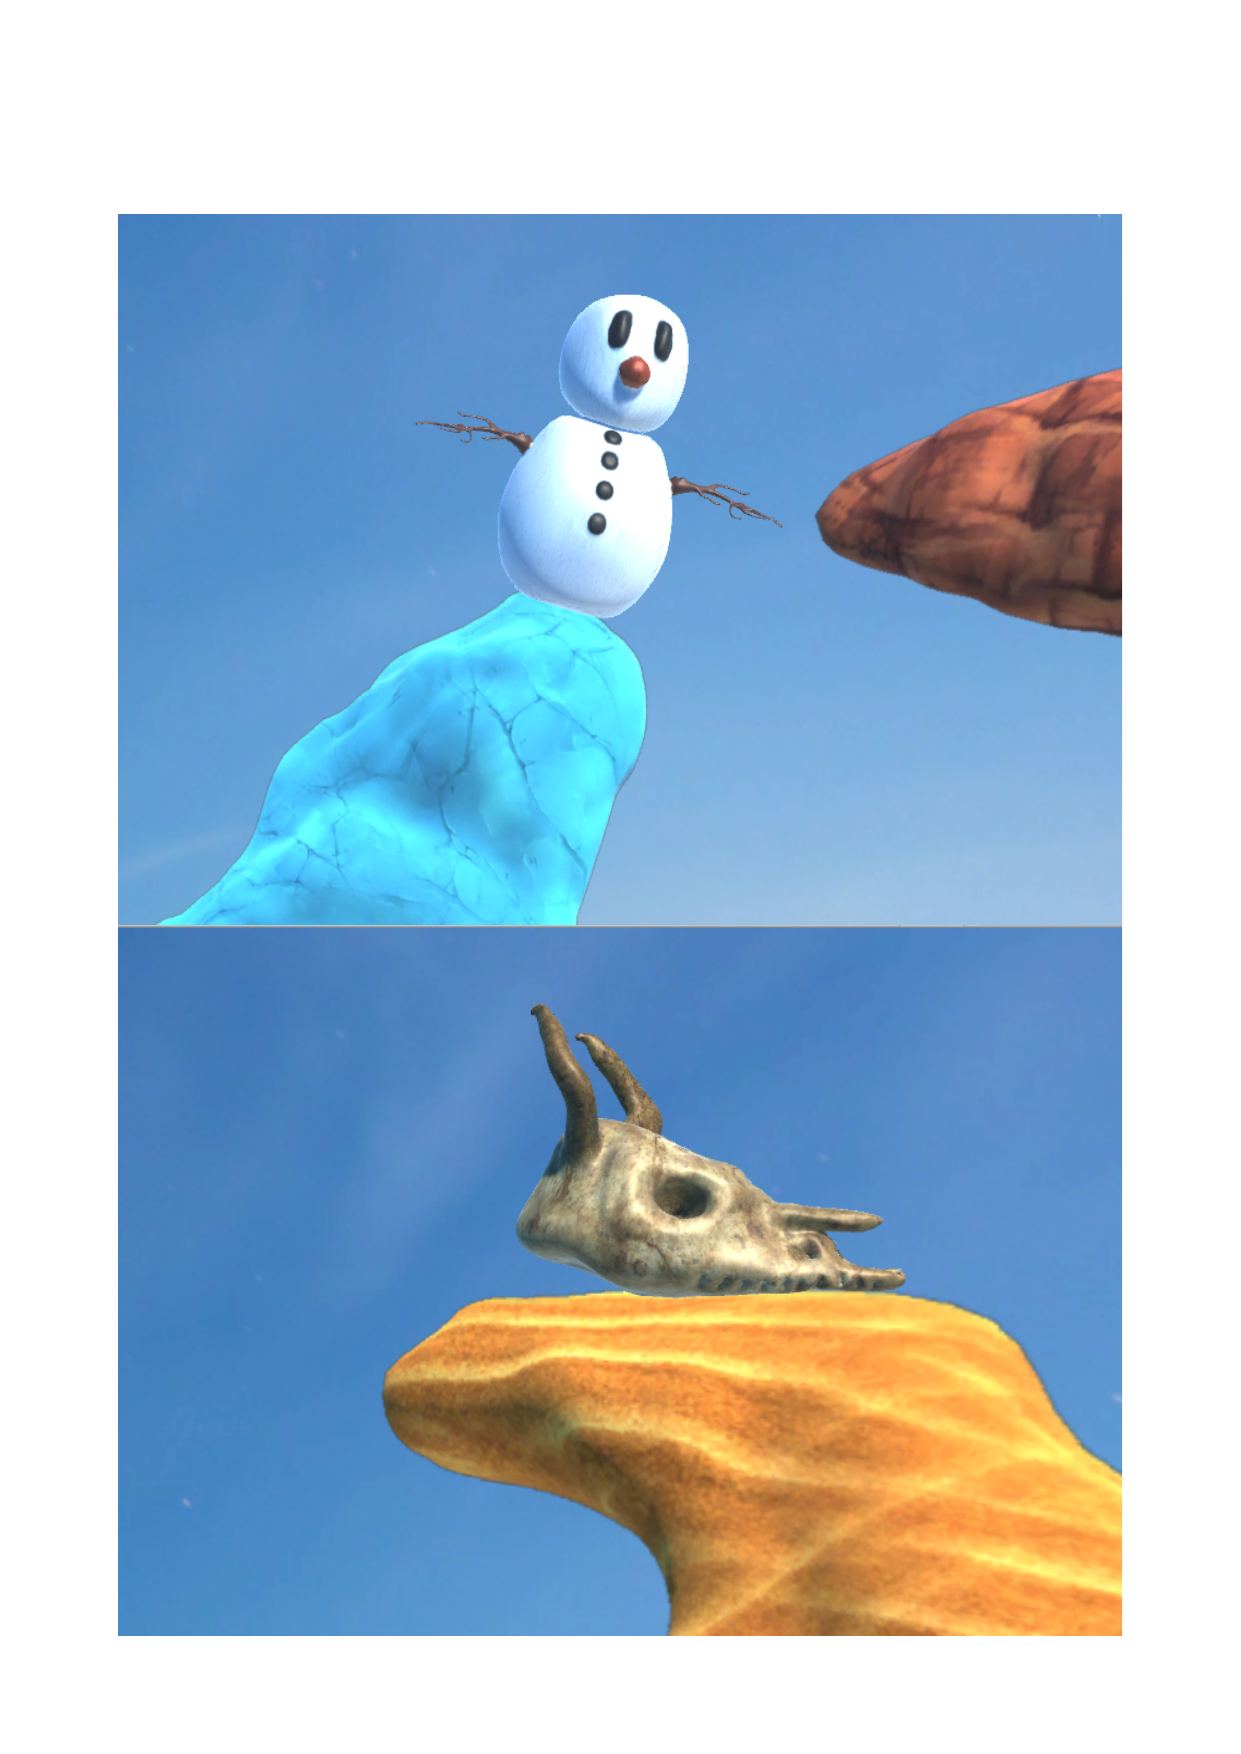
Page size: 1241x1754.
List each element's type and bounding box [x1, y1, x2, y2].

picture [118, 214, 1123, 1636]
